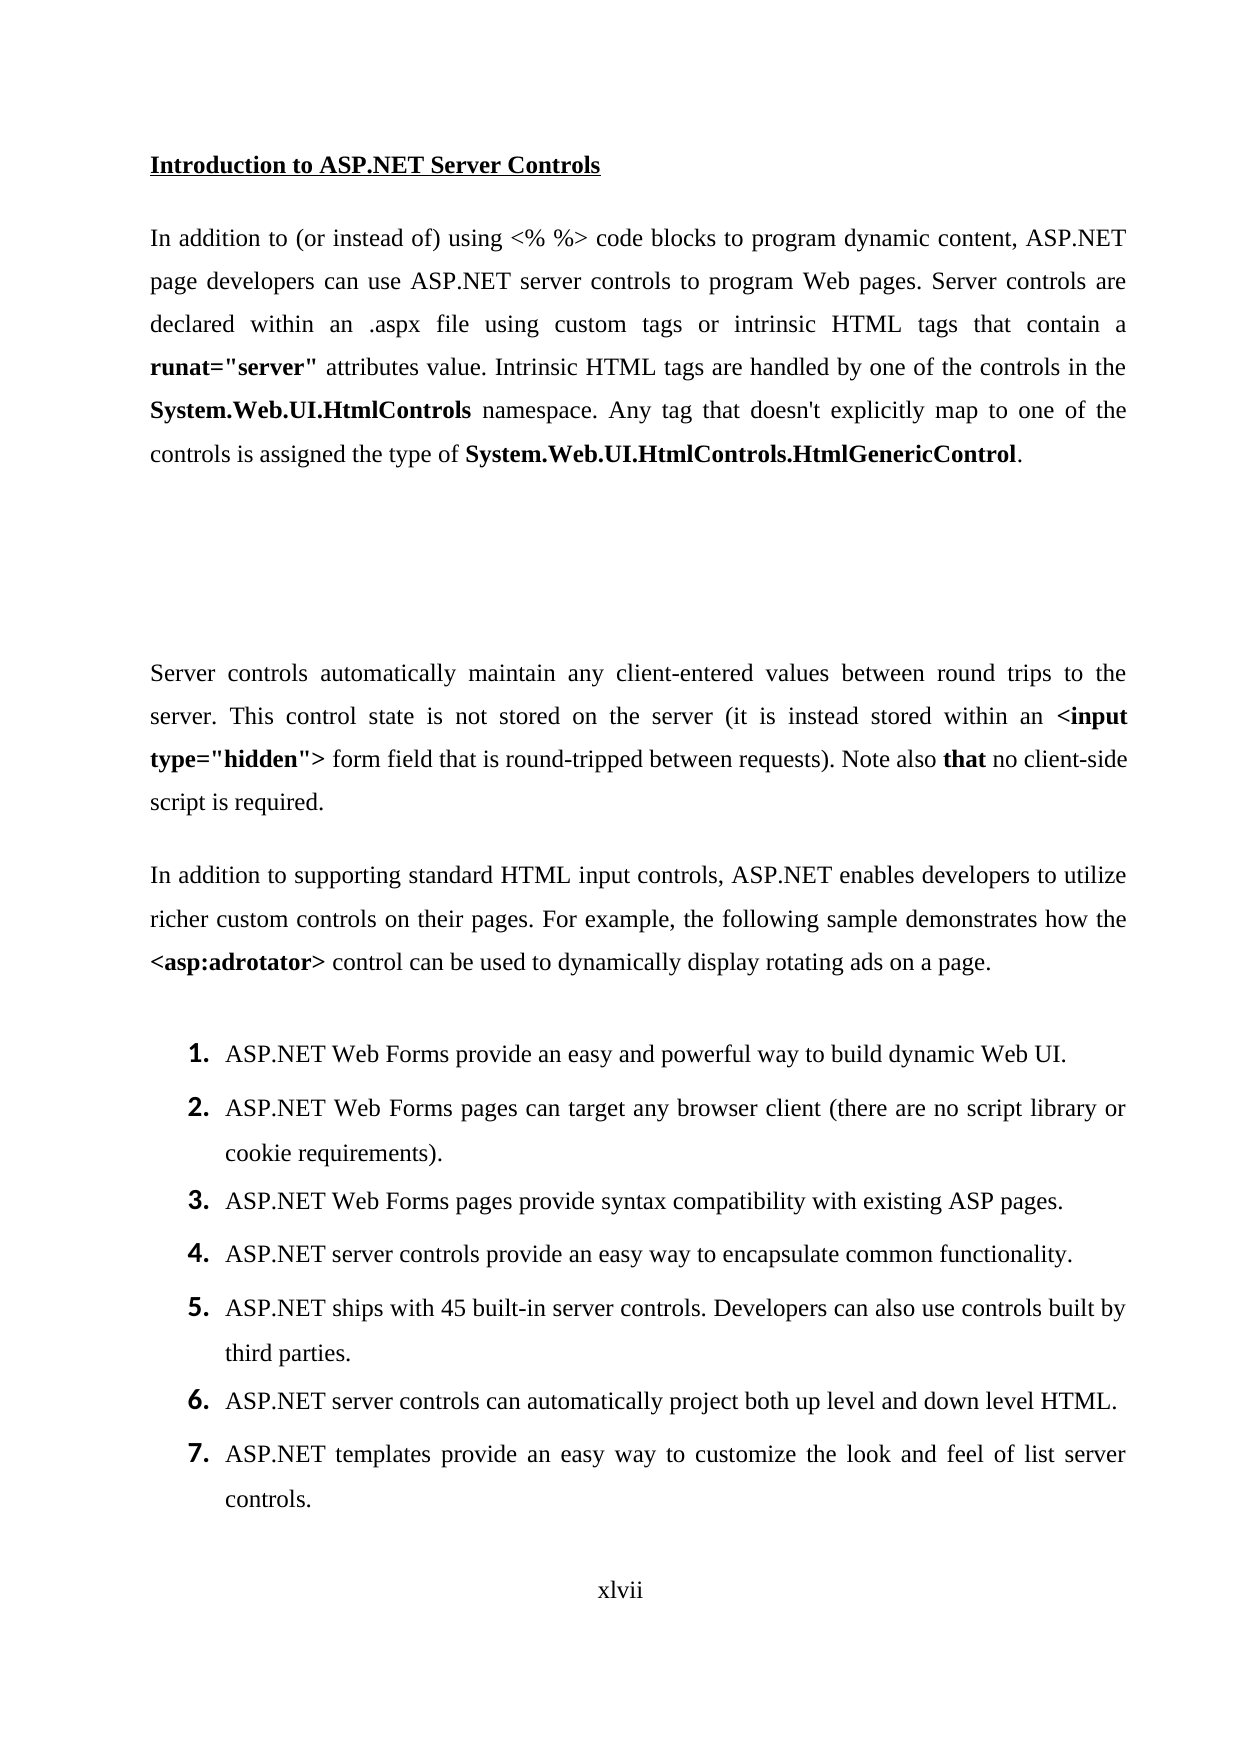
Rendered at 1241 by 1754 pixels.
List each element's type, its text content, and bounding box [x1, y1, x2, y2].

list ASP.NET server controls can automatically project both up level and down level HTML. [187, 1381, 1128, 1416]
text Server controls automatically maintain any client-entered values between round trips to the server. This control state is not stored on the server (it is instead stored within an <input type="hidden"> form field that is round-tripped between requests). Note also that no client-side script is required. [150, 658, 1128, 816]
text In addition to (or instead of) using <% %> code blocks to program dynamic content, ASP.NET page developers can use ASP.NET server controls to program Web pages. Server controls are declared within an .aspx file using custom tags or intrinsic HTML tags that contain a runat="server" attributes value. Intrinsic HTML tags are handled by one of the controls in the System.Web.UI.HtmlControls namespace. Any tag that doesn't explicitly map to one of the controls is assigned the type of System.Web.UI.HtmlControls.HtmlGenericControl. [150, 223, 1128, 467]
list ASP.NET server controls provide an easy way to encapsulate common functionality. [187, 1234, 1128, 1270]
list ASP.NET Web Forms pages provide syntax compatibility with existing ASP pages. [187, 1181, 1128, 1216]
list ASP.NET templates provide an easy way to customize the look and feel of list server controls. [187, 1434, 1128, 1513]
list ASP.NET Web Forms pages can target any browser client (there are no script library or cookie requirements). [187, 1088, 1128, 1166]
text Introduction to ASP.NET Server Controls [150, 150, 1128, 179]
text In addition to supporting standard HTML input controls, ASP.NET enables developers to utilize richer custom controls on their pages. For example, the following sample demonstrates how the <asp:adrotator> control can be used to dynamically display rotating ads on a page. [150, 861, 1128, 976]
list ASP.NET ships with 45 built-in server controls. Developers can also use controls built by third parties. [187, 1288, 1128, 1366]
list ASP.NET Web Forms provide an easy and powerful way to build dynamic Web UI. [187, 1034, 1128, 1070]
